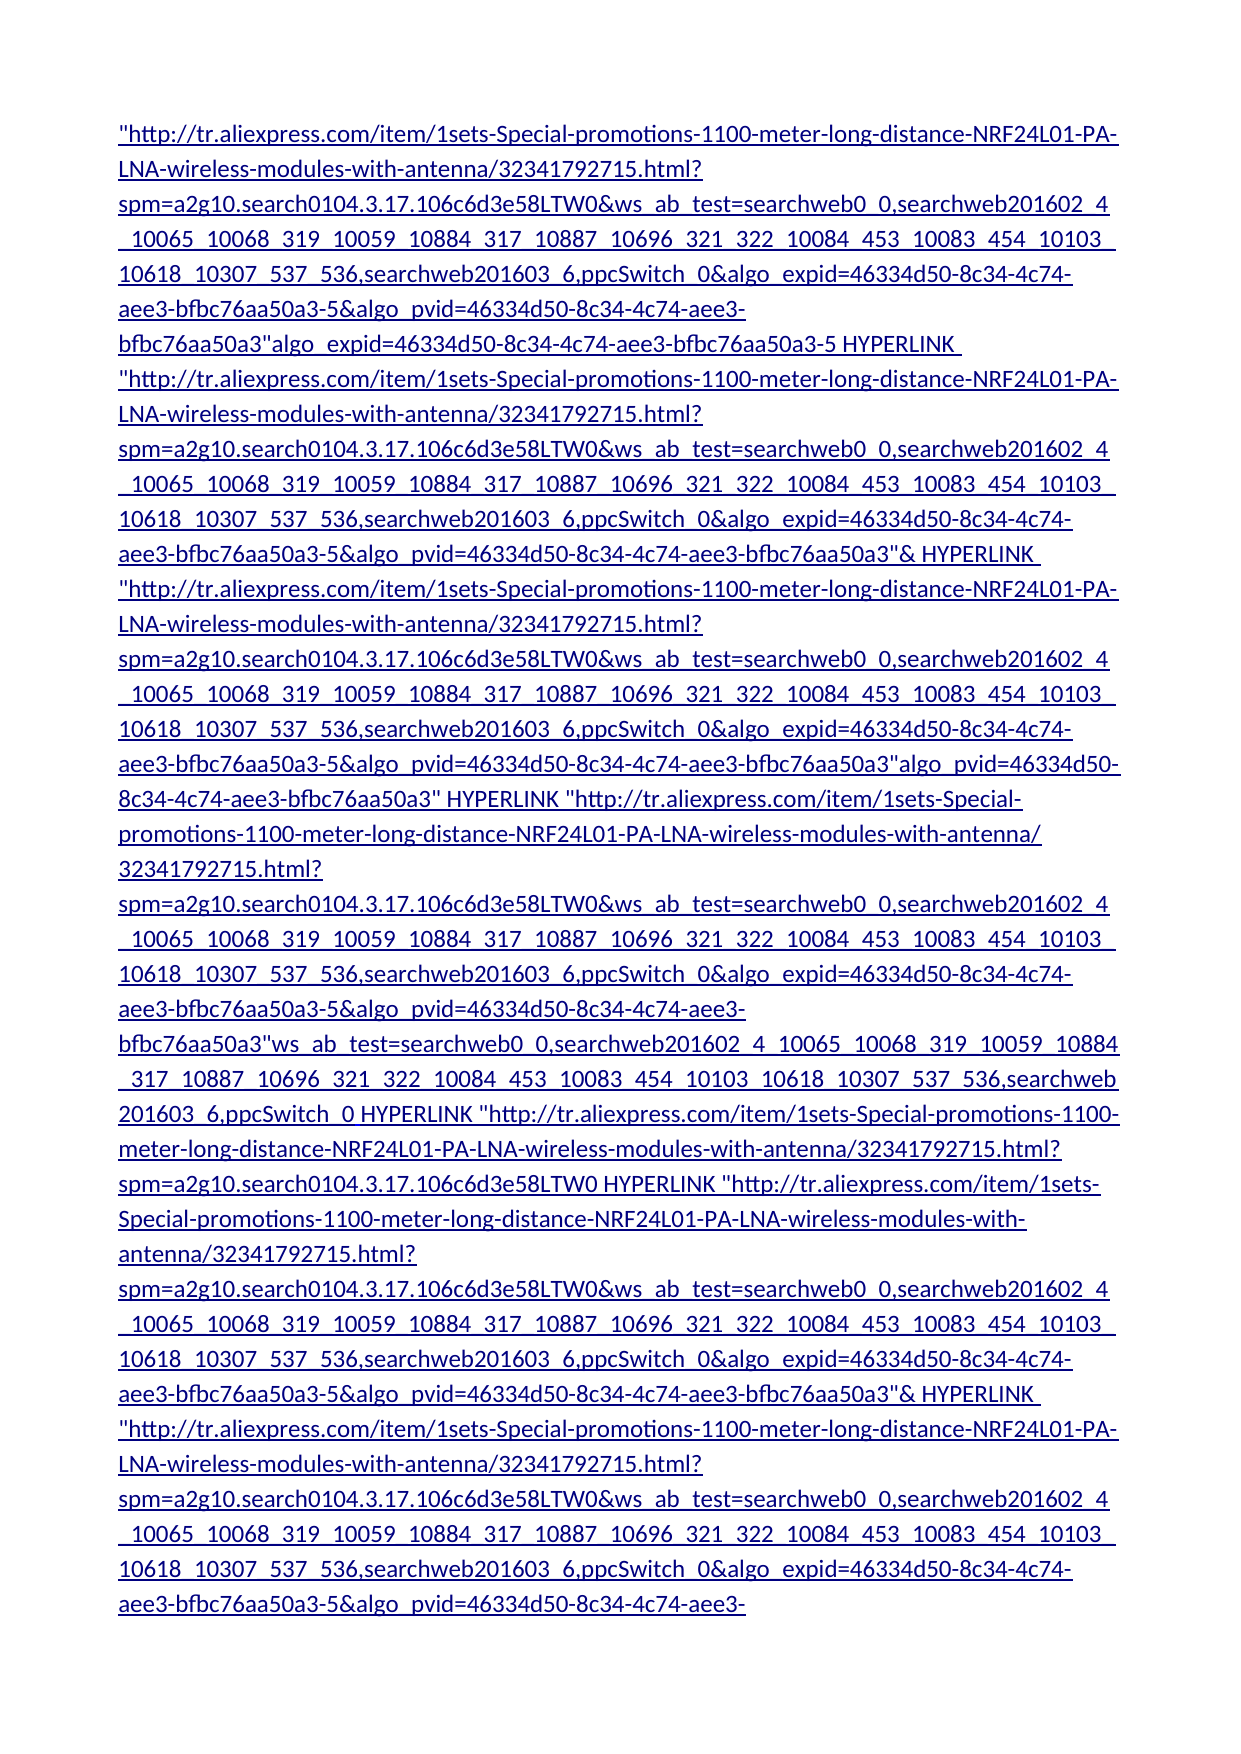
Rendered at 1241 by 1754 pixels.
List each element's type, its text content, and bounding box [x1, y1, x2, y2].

text "http://tr.aliexpress.com/item/1sets-Special-promotions-1100-meter-long-distance-NRF24L01-PA-LNA-wireless-modules-with-antenna/32341792715.html?spm=a2g10.search0104.3.17.106c6d3e58LTW0&ws_ab_test=searchweb0_0,searchweb201602_4_10065_10068_319_10059_10884_317_10887_10696_321_322_10084_453_10083_454_10103_10618_10307_537_536,searchweb201603_6,ppcSwitch_0&algo_expid=46334d50-8c34-4c74-aee3-bfbc76aa50a3-5&algo_pvid=46334d50-8c34-4c74-aee3-bfbc76aa50a3"algo_expid=46334d50-8c34-4c74-aee3-bfbc76aa50a3-5 HYPERLINK "http://tr.aliexpress.com/item/1sets-Special-promotions-1100-meter-long-distance-NRF24L01-PA-LNA-wireless-modules-with-antenna/32341792715.html?spm=a2g10.search0104.3.17.106c6d3e58LTW0&ws_ab_test=searchweb0_0,searchweb201602_4_10065_10068_319_10059_10884_317_10887_10696_321_322_10084_453_10083_454_10103_10618_10307_537_536,searchweb201603_6,ppcSwitch_0&algo_expid=46334d50-8c34-4c74-aee3-bfbc76aa50a3-5&algo_pvid=46334d50-8c34-4c74-aee3-bfbc76aa50a3"& HYPERLINK "http://tr.aliexpress.com/item/1sets-Special-promotions-1100-meter-long-distance-NRF24L01-PA-LNA-wireless-modules-with-antenna/32341792715.html?spm=a2g10.search0104.3.17.106c6d3e58LTW0&ws_ab_test=searchweb0_0,searchweb201602_4_10065_10068_319_10059_10884_317_10887_10696_321_322_10084_453_10083_454_10103_10618_10307_537_536,searchweb201603_6,ppcSwitch_0&algo_expid=46334d50-8c34-4c74-aee3-bfbc76aa50a3-5&algo_pvid=46334d50-8c34-4c74-aee3-bfbc76aa50a3"algo_pvid=46334d50-8c34-4c74-aee3-bfbc76aa50a3" HYPERLINK "http://tr.aliexpress.com/item/1sets-Special-promotions-1100-meter-long-distance-NRF24L01-PA-LNA-wireless-modules-with-antenna/32341792715.html?spm=a2g10.search0104.3.17.106c6d3e58LTW0&ws_ab_test=searchweb0_0,searchweb201602_4_10065_10068_319_10059_10884_317_10887_10696_321_322_10084_453_10083_454_10103_10618_10307_537_536,searchweb201603_6,ppcSwitch_0&algo_expid=46334d50-8c34-4c74-aee3-bfbc76aa50a3-5&algo_pvid=46334d50-8c34-4c74-aee3-bfbc76aa50a3"ws_ab_test=searchweb0_0,searchweb201602_4_10065_10068_319_10059_10884_317_10887_10696_321_322_10084_453_10083_454_10103_10618_10307_537_536,searchweb201603_6,ppcSwitch_0 HYPERLINK "http://tr.aliexpress.com/item/1sets-Special-promotions-1100-meter-long-distance-NRF24L01-PA-LNA-wireless-modules-with-antenna/32341792715.html?spm=a2g10.search0104.3.17.106c6d3e58LTW0 HYPERLINK "http://tr.aliexpress.com/item/1sets-Special-promotions-1100-meter-long-distance-NRF24L01-PA-LNA-wireless-modules-with-antenna/32341792715.html?spm=a2g10.search0104.3.17.106c6d3e58LTW0&ws_ab_test=searchweb0_0,searchweb201602_4_10065_10068_319_10059_10884_317_10887_10696_321_322_10084_453_10083_454_10103_10618_10307_537_536,searchweb201603_6,ppcSwitch_0&algo_expid=46334d50-8c34-4c74-aee3-bfbc76aa50a3-5&algo_pvid=46334d50-8c34-4c74-aee3-bfbc76aa50a3"& HYPERLINK "http://tr.aliexpress.com/item/1sets-Special-promotions-1100-meter-long-distance-NRF24L01-PA-LNA-wireless-modules-with-antenna/32341792715.html?spm=a2g10.search0104.3.17.106c6d3e58LTW0&ws_ab_test=searchweb0_0,searchweb201602_4_10065_10068_319_10059_10884_317_10887_10696_321_322_10084_453_10083_454_10103_10618_10307_537_536,searchweb201603_6,ppcSwitch_0&algo_expid=46334d50-8c34-4c74-aee3-bfbc76aa50a3-5&algo_pvid=46334d50-8c34-4c74-aee3- [118, 118, 1122, 1619]
